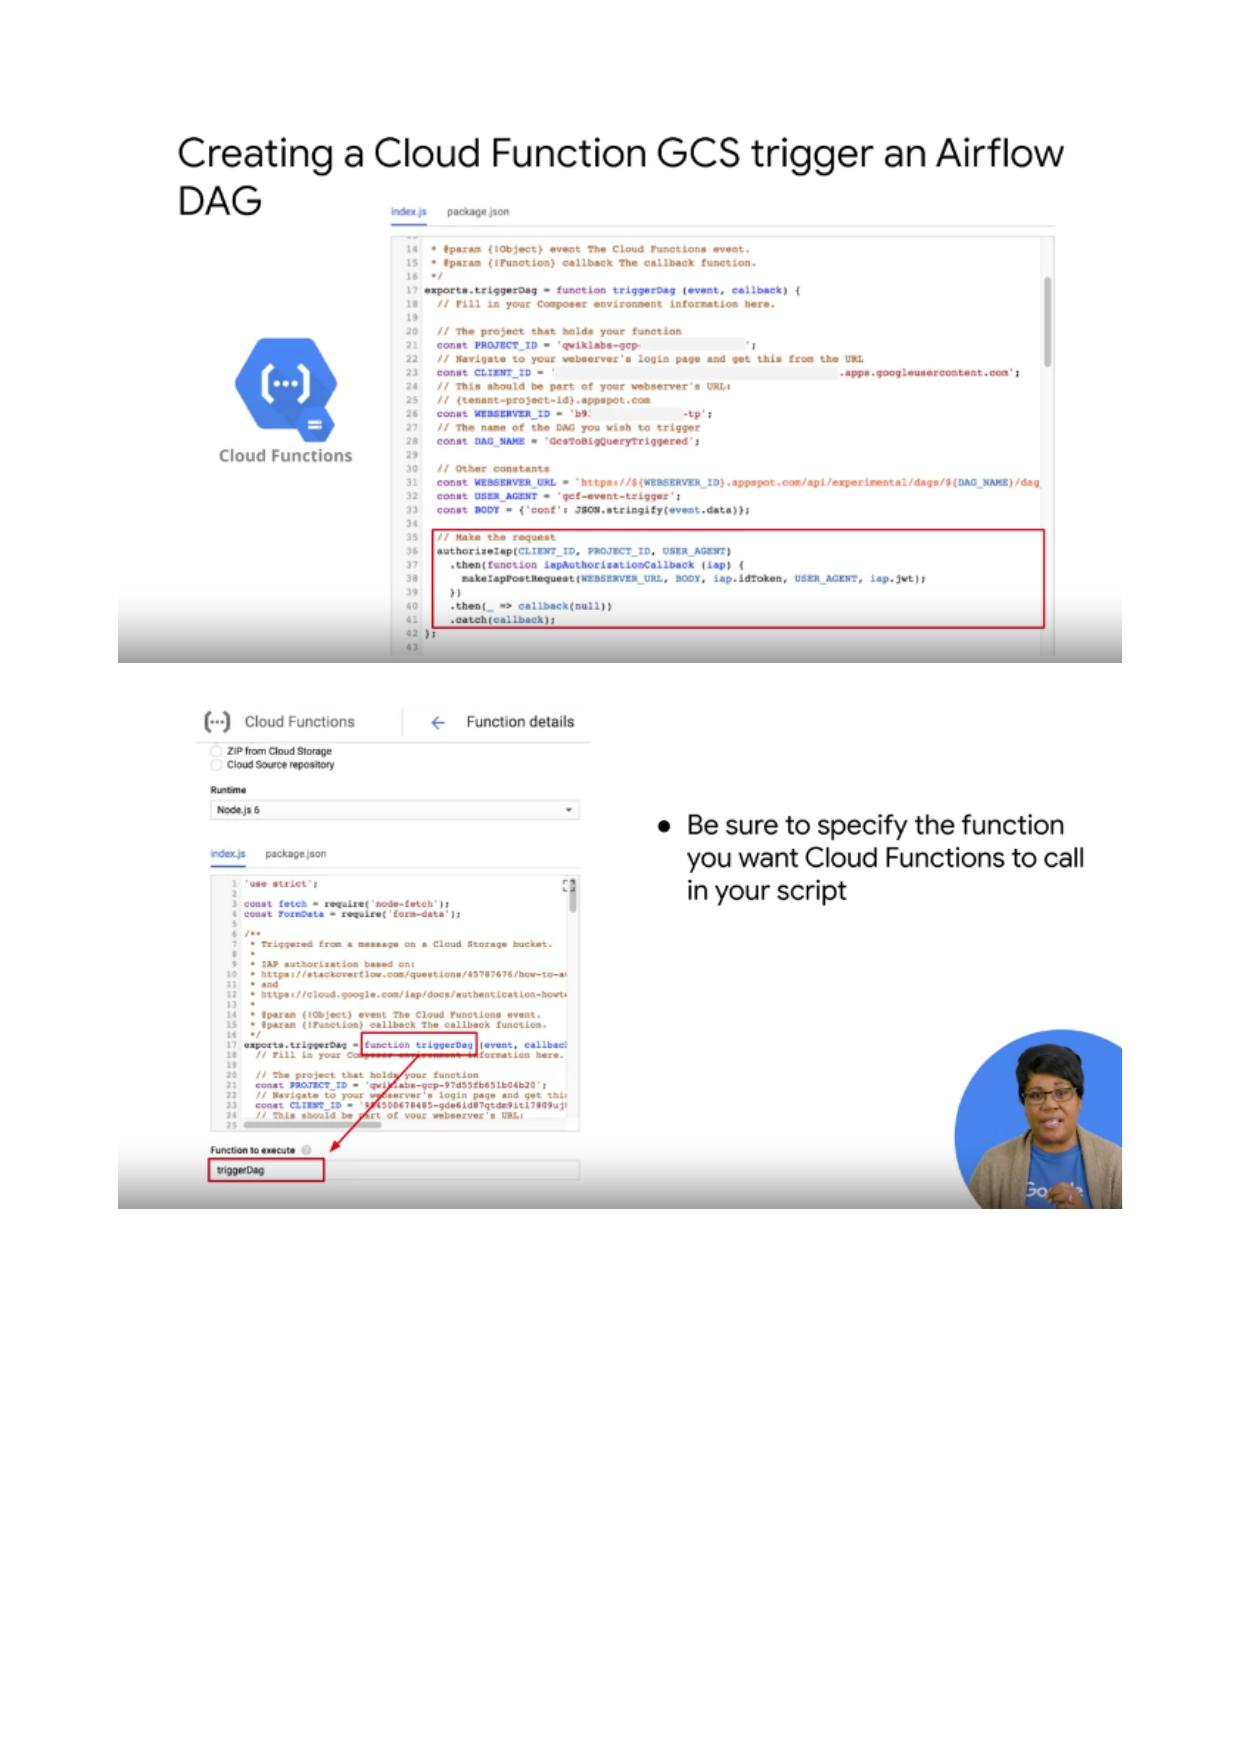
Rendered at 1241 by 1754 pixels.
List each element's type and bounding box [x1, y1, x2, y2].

picture [118, 691, 1123, 1209]
picture [118, 118, 1123, 663]
